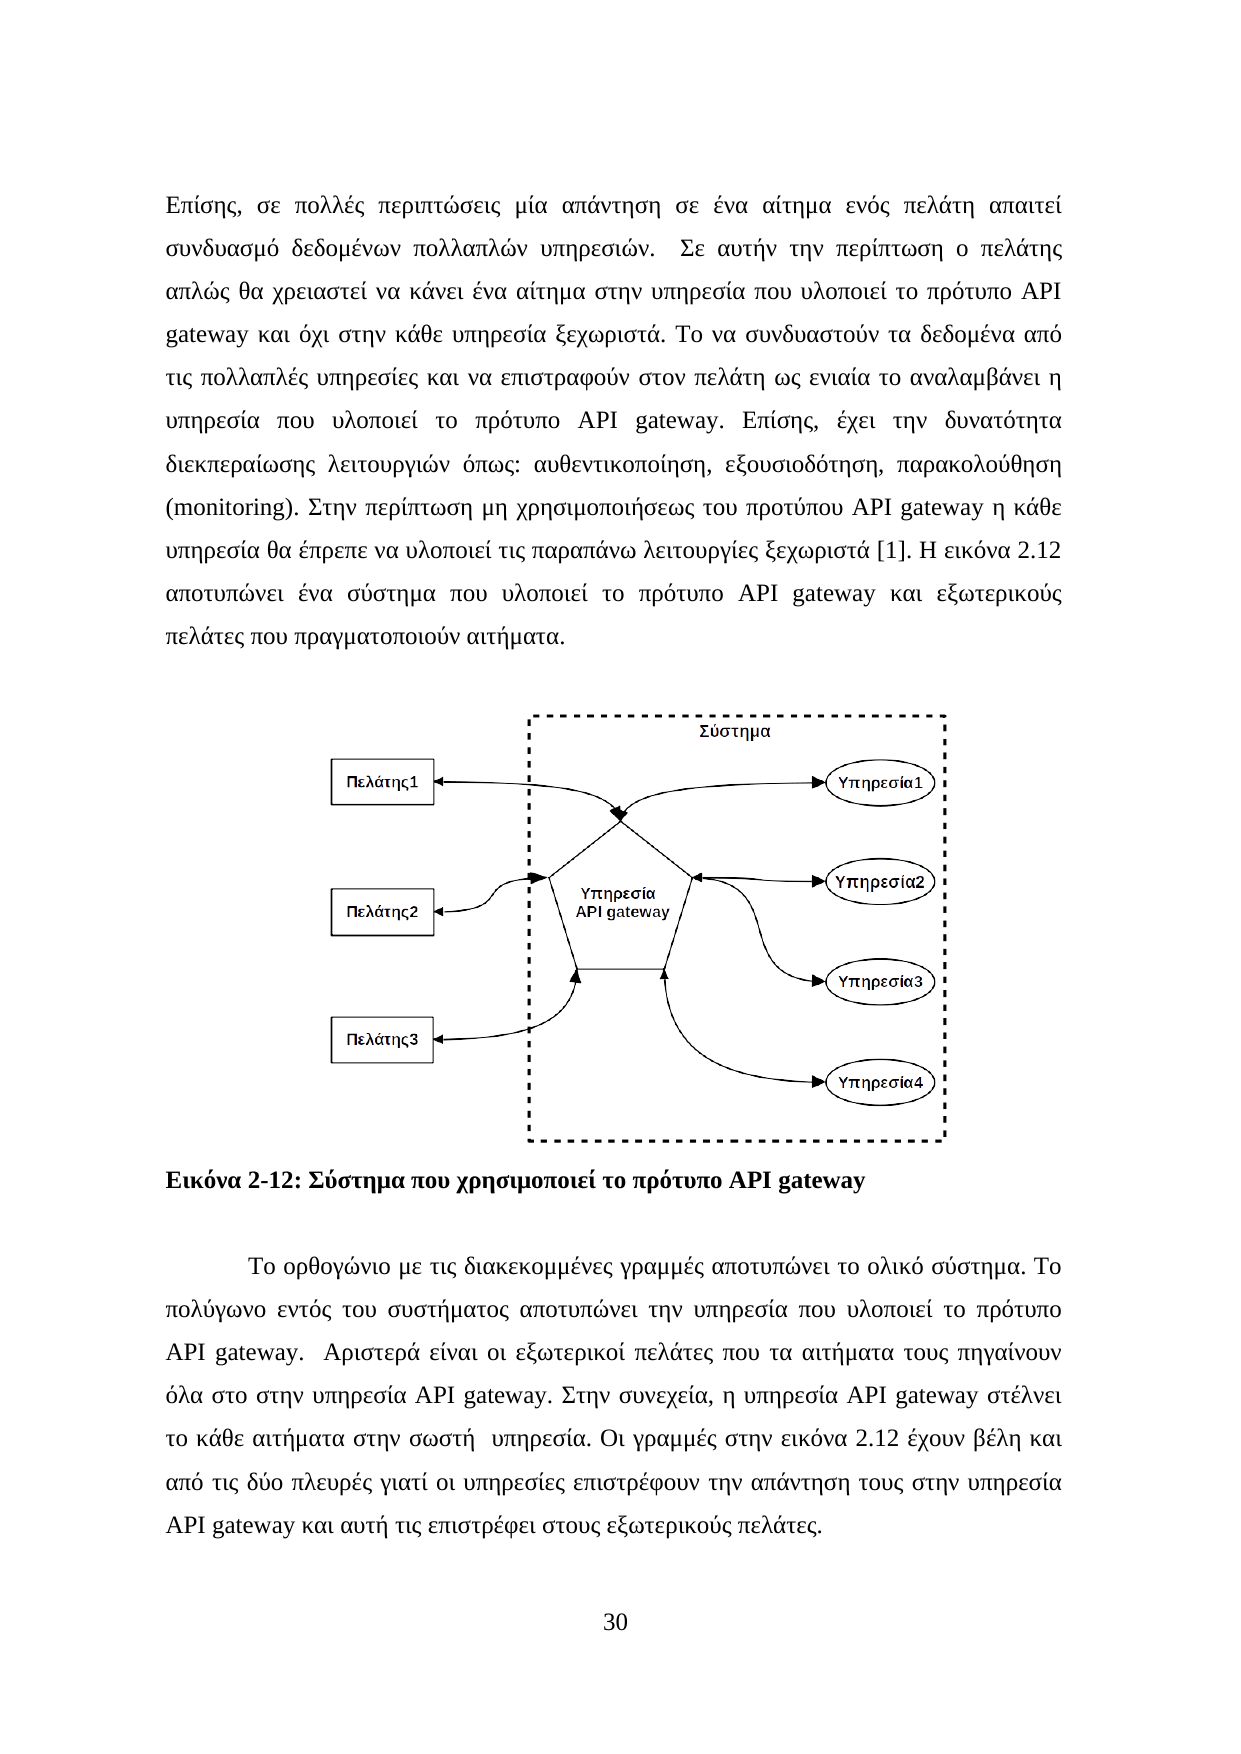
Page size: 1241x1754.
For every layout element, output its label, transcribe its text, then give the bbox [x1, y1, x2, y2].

picture [165, 707, 1063, 1151]
text Το ορθογώνιο με τις διακεκομμένες γραμμές αποτυπώνει το ολικό σύστημα. Το πολύγωνο εντός του συστήματος αποτυπώνει την υπηρεσία που υλοποιεί το πρότυπο API gateway. Αριστερά είναι οι εξωτερικοί πελάτες που τα αιτήματα τους πηγαίνουν όλα στο στην υπηρεσία API gateway. Στην συνεχεία, η υπηρεσία API gateway στέλνει το κάθε αιτήματα στην σωστή υπηρεσία. Οι γραμμές στην εικόνα 2.12 έχουν βέλη και από τις δύο πλευρές γιατί οι υπηρεσίες επιστρέφουν την απάντηση τους στην υπηρεσία API gateway και αυτή τις επιστρέφει στους εξωτερικούς πελάτες. [165, 1251, 1063, 1538]
text Εικόνα 2-12: Σύστημα που χρησιμοποιεί το πρότυπο API gateway [165, 1151, 1063, 1193]
text Επίσης, σε πολλές περιπτώσεις μία απάντηση σε ένα αίτημα ενός πελάτη απαιτεί συνδυασμό δεδομένων πολλαπλών υπηρεσιών. Σε αυτήν την περίπτωση ο πελάτης απλώς θα χρειαστεί να κάνει ένα αίτημα στην υπηρεσία που υλοποιεί το πρότυπο API gateway και όχι στην κάθε υπηρεσία ξεχωριστά. Το να συνδυαστούν τα δεδομένα από τις πολλαπλές υπηρεσίες και να επιστραφούν στον πελάτη ως ενιαία το αναλαμβάνει η υπηρεσία που υλοποιεί το πρότυπο API gateway. Επίσης, έχει την δυνατότητα διεκπεραίωσης λειτουργιών όπως: αυθεντικοποίηση, εξουσιοδότηση, παρακολούθηση (monitoring). Στην περίπτωση μη χρησιμοποιήσεως του προτύπου API gateway η κάθε υπηρεσία θα έπρεπε να υλοποιεί τις παραπάνω λειτουργίες ξεχωριστά [1]. Η εικόνα 2.12 αποτυπώνει ένα σύστημα που υλοποιεί το πρότυπο API gateway και εξωτερικούς πελάτες που πραγματοποιούν αιτήματα. [165, 190, 1063, 650]
